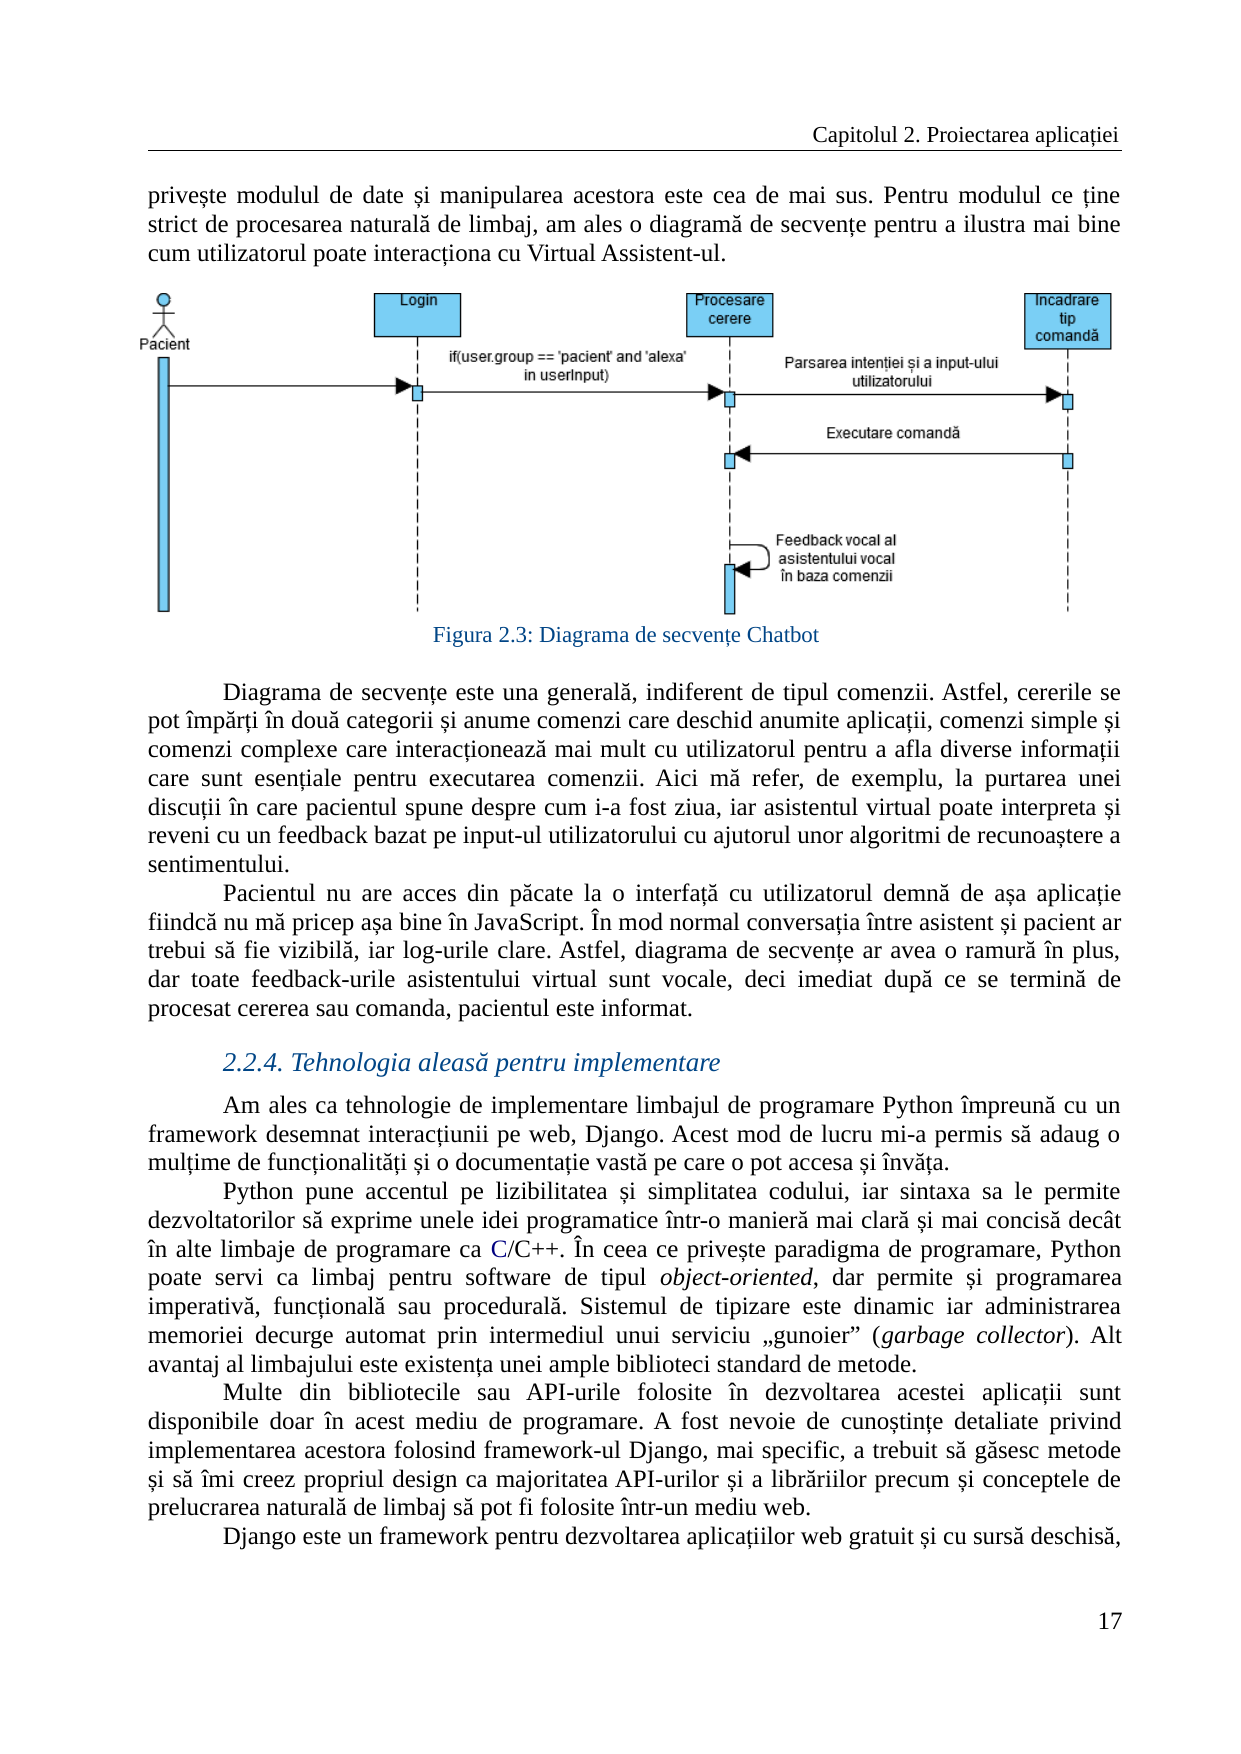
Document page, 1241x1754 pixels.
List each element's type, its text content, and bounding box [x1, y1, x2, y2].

text Python pune accentul pe lizibilitatea și simplitatea codului, iar sintaxa sa le permite dezvoltatorilor să exprime unele idei programatice într-o manieră mai clară și mai concisă decât în alte limbaje de programare ca C/C++. În ceea ce privește paradigma de programare, Python poate servi ca limbaj pentru software de tipul object-oriented, dar permite și programarea imperativă, funcțională sau procedurală. Sistemul de tipizare este dinamic iar administrarea memoriei decurge automat prin intermediul unui serviciu „gunoier” (garbage collector). Alt avantaj al limbajului este existența unei ample biblioteci standard de metode. [148, 1176, 1122, 1377]
text Figura 2.3: Diagrama de secvențe Chatbot [139, 617, 1113, 648]
text Multe din bibliotecile sau API-urile folosite în dezvoltarea acestei aplicații sunt disponibile doar în acest mediu de programare. A fost nevoie de cunoștințe detaliate privind implementarea acestora folosind framework-ul Django, mai specific, a trebuit să găsesc metode și să îmi creez propriul design ca majoritatea API-urilor și a librăriilor precum și conceptele de prelucrarea naturală de limbaj să pot fi folosite într-un mediu web. [148, 1377, 1122, 1521]
text Pacientul nu are acces din păcate la o interfață cu utilizatorul demnă de așa aplicație fiindcă nu mă pricep așa bine în JavaScript. În mod normal conversația între asistent și pacient ar trebui să fie vizibilă, iar log-urile clare. Astfel, diagrama de secvențe ar avea o ramură în plus, dar toate feedback-urile asistentului virtual sunt vocale, deci imediat după ce se termină de procesat cererea sau comanda, pacientul este informat. [148, 878, 1122, 1022]
text privește modulul de date și manipularea acestora este cea de mai sus. Pentru modulul ce ține strict de procesarea naturală de limbaj, am ales o diagramă de secvențe pentru a ilustra mai bine cum utilizatorul poate interacționa cu Virtual Assistent-ul. [148, 180, 1122, 266]
picture [138, 293, 1114, 617]
text Am ales ca tehnologie de implementare limbajul de programare Python împreună cu un framework desemnat interacțiunii pe web, Django. Acest mod de lucru mi-a permis să adaug o mulțime de funcționalități și o documentație vastă pe care o pot accesa și învăța. [148, 1090, 1122, 1176]
subtitle Tehnologia aleasă pentru implementare [223, 1046, 1122, 1078]
text Django este un framework pentru dezvoltarea aplicațiilor web gratuit și cu sursă deschisă, [148, 1521, 1122, 1550]
text Diagrama de secvențe este una generală, indiferent de tipul comenzii. Astfel, cererile se pot împărți în două categorii și anume comenzi care deschid anumite aplicații, comenzi simple și comenzi complexe care interacționează mai mult cu utilizatorul pentru a afla diverse informații care sunt esențiale pentru executarea comenzii. Aici mă refer, de exemplu, la purtarea unei discuții în care pacientul spune despre cum i-a fost ziua, iar asistentul virtual poate interpreta și reveni cu un feedback bazat pe input-ul utilizatorului cu ajutorul unor algoritmi de recunoaștere a sentimentului. [148, 677, 1122, 878]
